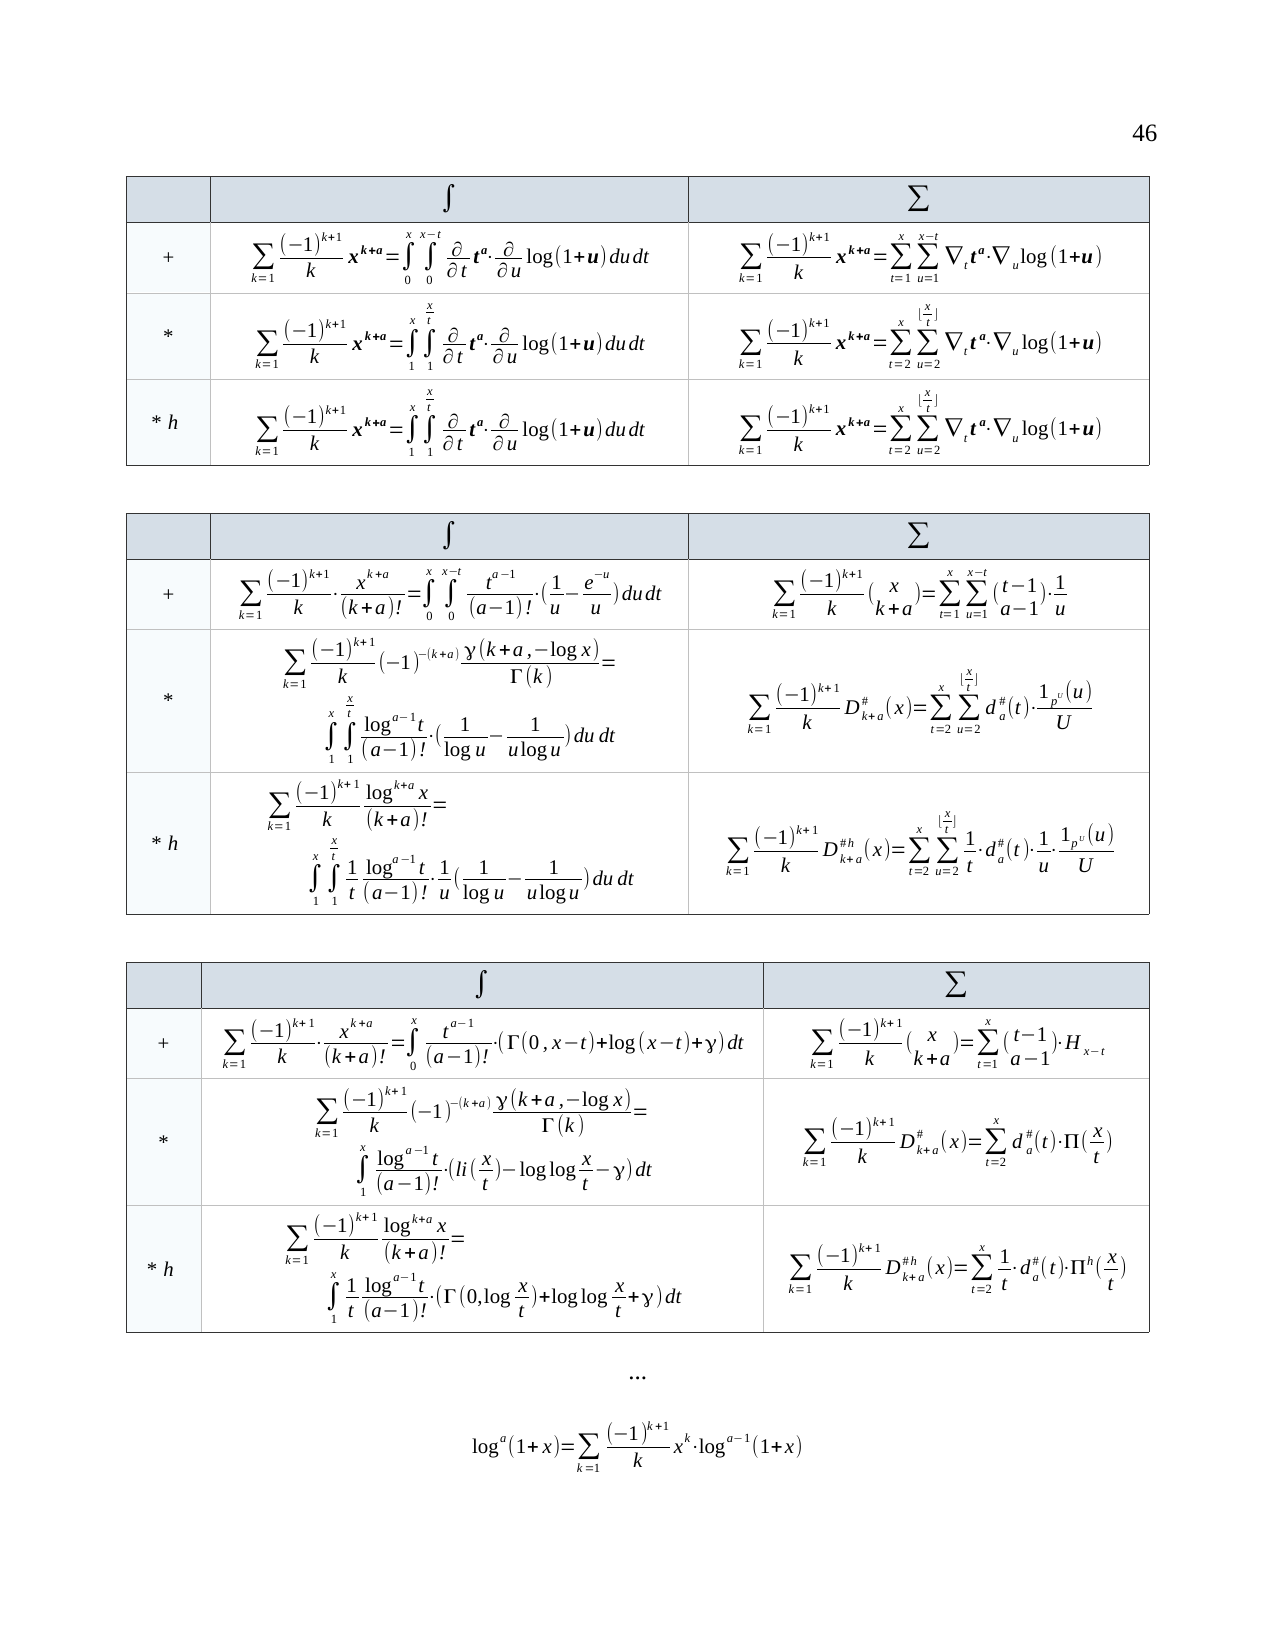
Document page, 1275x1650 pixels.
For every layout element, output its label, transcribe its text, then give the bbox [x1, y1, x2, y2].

table_cell [689, 773, 1149, 914]
table_cell * [127, 294, 210, 379]
table_header [689, 514, 1149, 559]
table_header [689, 177, 1149, 222]
table_cell [211, 630, 688, 772]
table_header [211, 514, 688, 559]
table_cell * [127, 773, 210, 914]
table_cell [689, 294, 1149, 379]
table_cell [689, 380, 1149, 465]
table_header [211, 177, 688, 222]
table_cell * [127, 630, 210, 772]
table_cell [211, 223, 688, 292]
table_cell * [127, 380, 210, 465]
table_cell [689, 223, 1149, 292]
text ... [118, 1356, 1157, 1385]
table_cell + [127, 1009, 201, 1078]
table_cell [211, 380, 688, 465]
table_header [764, 963, 1149, 1008]
table_cell [211, 294, 688, 379]
table_cell [689, 560, 1149, 629]
table_header [127, 514, 210, 559]
table_header [127, 963, 201, 1008]
table_cell [764, 1206, 1149, 1332]
table_cell * [127, 1079, 201, 1205]
table_cell + [127, 223, 210, 292]
table_header [127, 177, 210, 222]
table_header [202, 963, 763, 1008]
table_cell + [127, 560, 210, 629]
table_cell [764, 1009, 1149, 1078]
table_cell [689, 630, 1149, 772]
table_cell [764, 1079, 1149, 1205]
table_cell [202, 1206, 763, 1332]
table_cell [202, 1009, 763, 1078]
table_cell [211, 560, 688, 629]
table_cell * [127, 1206, 201, 1332]
table_cell [202, 1079, 763, 1205]
table_cell [211, 773, 688, 914]
